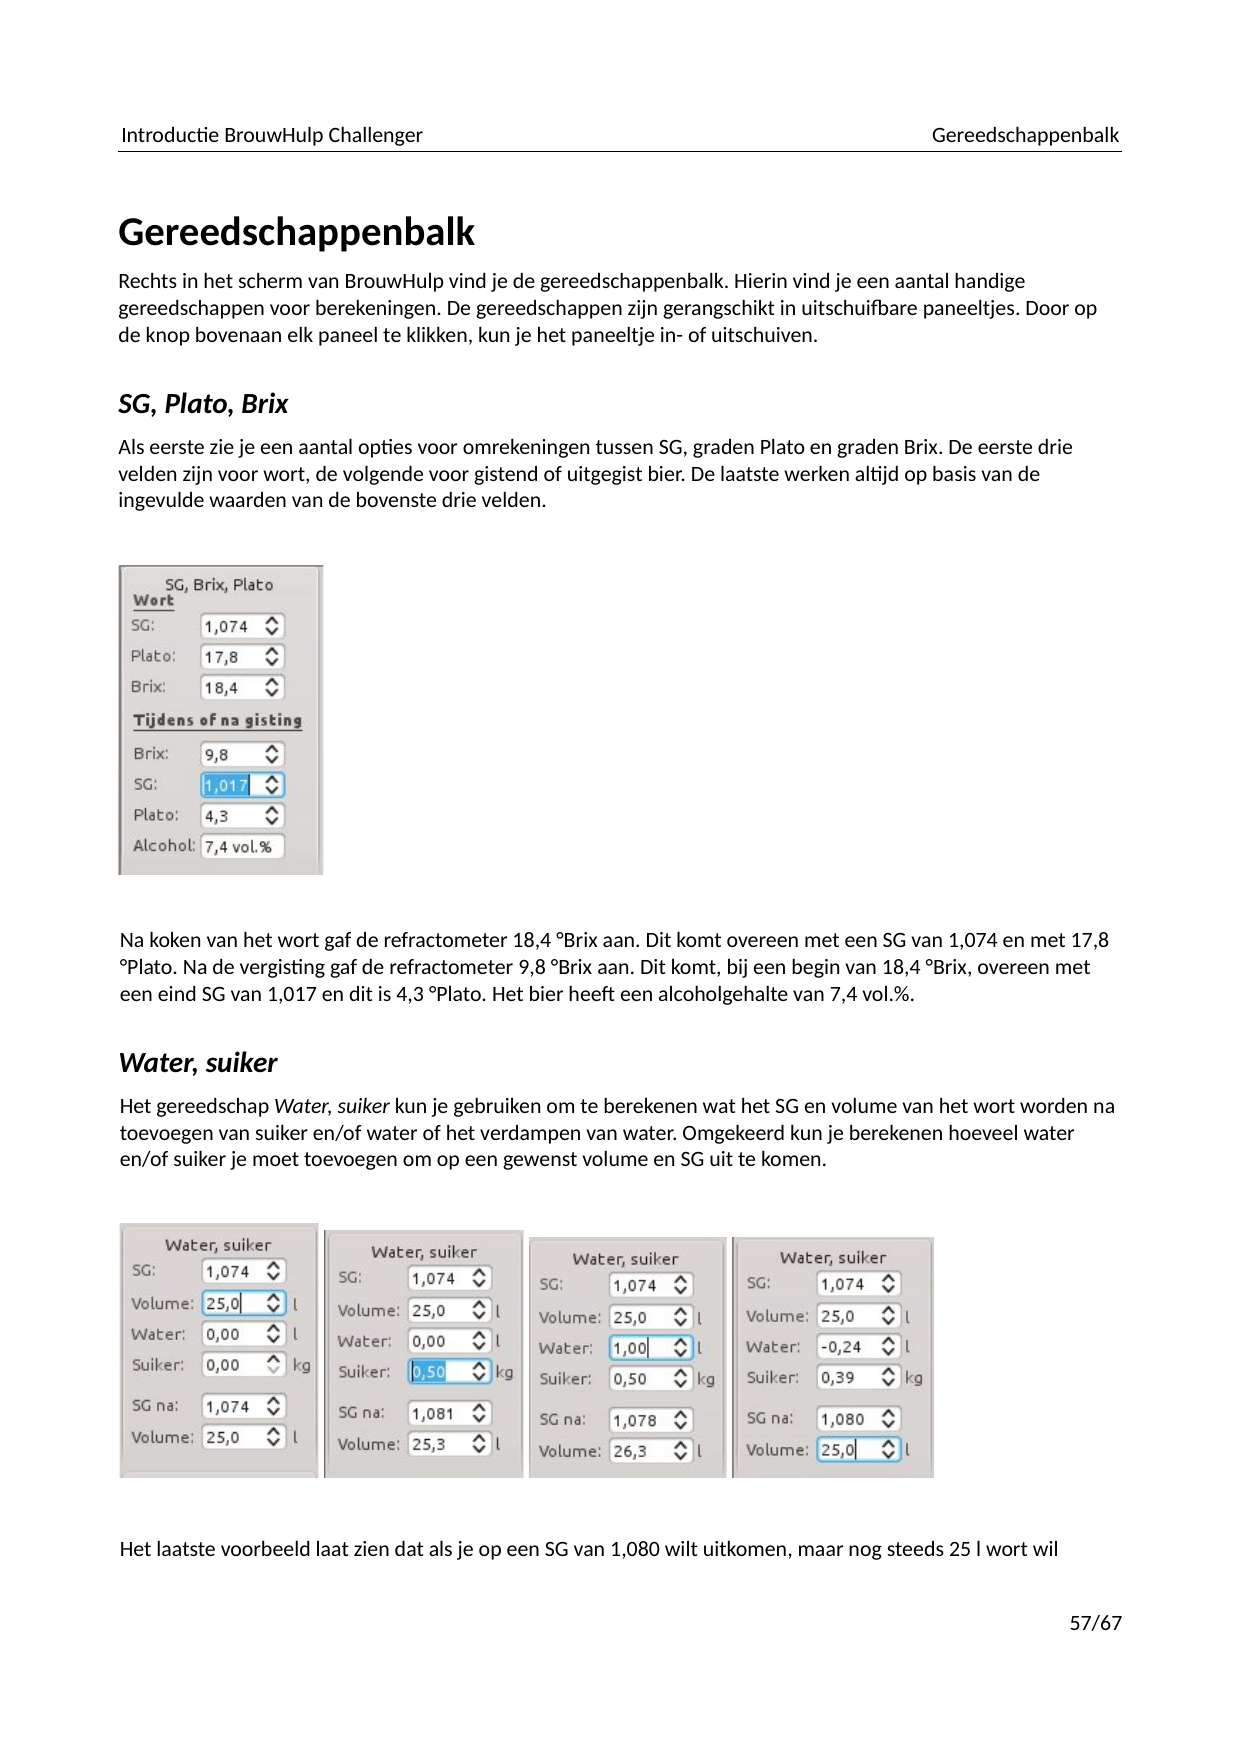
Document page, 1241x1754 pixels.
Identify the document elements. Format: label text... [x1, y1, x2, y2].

subtitle Water, suiker [118, 1044, 1122, 1079]
text Rechts in het scherm van BrouwHulp vind je de gereedschappenbalk. Hierin vind je een aantal handige gereedschappen voor berekeningen. De gereedschappen zijn gerangschikt in uitschuifbare paneeltjes. Door op de knop bovenaan elk paneel te klikken, kun je het paneeltje in- of uitschuiven. [118, 268, 1122, 348]
picture [118, 565, 324, 875]
text Het gereedschap Water, suiker kun je gebruiken om te berekenen wat het SG en volume van het wort worden na toevoegen van suiker en/of water of het verdampen van water. Omgekeerd kun je berekenen hoeveel water en/of suiker je moet toevoegen om op een gewenst volume en SG uit te komen. [119, 1092, 1122, 1172]
picture [528, 1237, 727, 1478]
subtitle SG, Plato, Brix [118, 385, 1122, 421]
picture [119, 1223, 319, 1478]
text Als eerste zie je een aantal opties voor omrekeningen tussen SG, graden Plato en graden Brix. De eerste drie velden zijn voor wort, de volgende voor gistend of uitgegist bier. De laatste werken altijd op basis van de ingevulde waarden van de bovenste drie velden. [118, 433, 1122, 513]
text Na koken van het wort gaf de refractometer 18,4 °Brix aan. Dit komt overeen met een SG van 1,074 en met 17,8 °Plato. Na de vergisting gaf de refractometer 9,8 °Brix aan. Dit komt, bij een begin van 18,4 °Brix, overeen met een eind SG van 1,017 en dit is 4,3 °Plato. Het bier heeft een alcoholgehalte van 7,4 vol.%. [119, 926, 1122, 1006]
picture [731, 1237, 935, 1478]
subtitle Gereedschappenbalk [118, 205, 1122, 255]
text Het laatste voorbeeld laat zien dat als je op een SG van 1,080 wilt uitkomen, maar nog steeds 25 l wort wil [119, 1535, 1122, 1562]
picture [324, 1230, 524, 1478]
